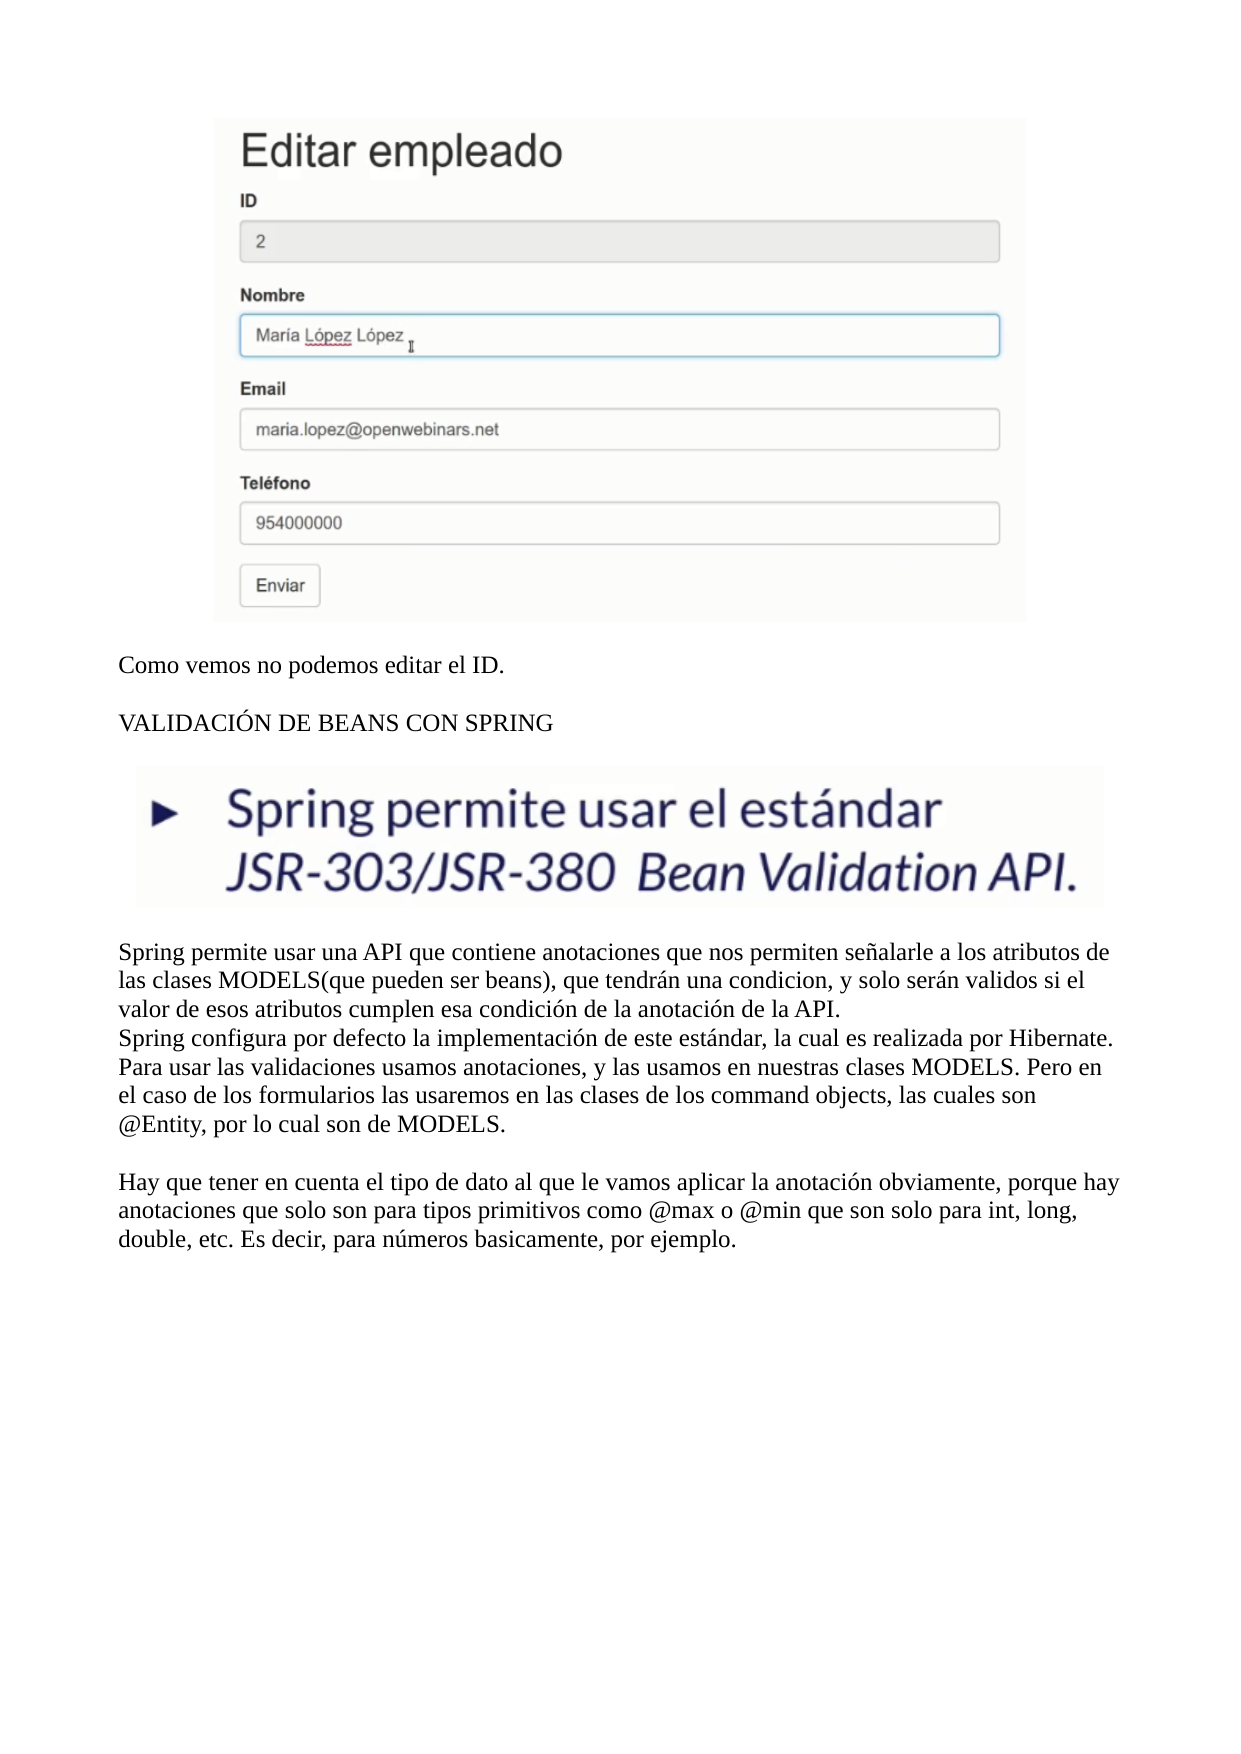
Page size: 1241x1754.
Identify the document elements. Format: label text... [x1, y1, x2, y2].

text VALIDACIÓN DE BEANS CON SPRING [118, 708, 1122, 737]
text Hay que tener en cuenta el tipo de dato al que le vamos aplicar la anotación obviamente, porque hay anotaciones que solo son para tipos primitivos como @max o @min que son solo para int, long, double, etc. Es decir, para números basicamente, por ejemplo. [118, 1167, 1122, 1253]
text Como vemos no podemos editar el ID. [118, 651, 1122, 679]
text Spring configura por defecto la implementación de este estándar, la cual es realizada por Hibernate. Para usar las validaciones usamos anotaciones, y las usamos en nuestras clases MODELS. Pero en el caso de los formularios las usaremos en las clases de los command objects, las cuales son @Entity, por lo cual son de MODELS. [118, 1023, 1122, 1138]
picture [135, 765, 1105, 908]
text Spring permite usar una API que contiene anotaciones que nos permiten señalarle a los atributos de las clases MODELS(que pueden ser beans), que tendrán una condicion, y solo serán validos si el valor de esos atributos cumplen esa condición de la anotación de la API. [118, 937, 1122, 1023]
picture [213, 118, 1027, 622]
